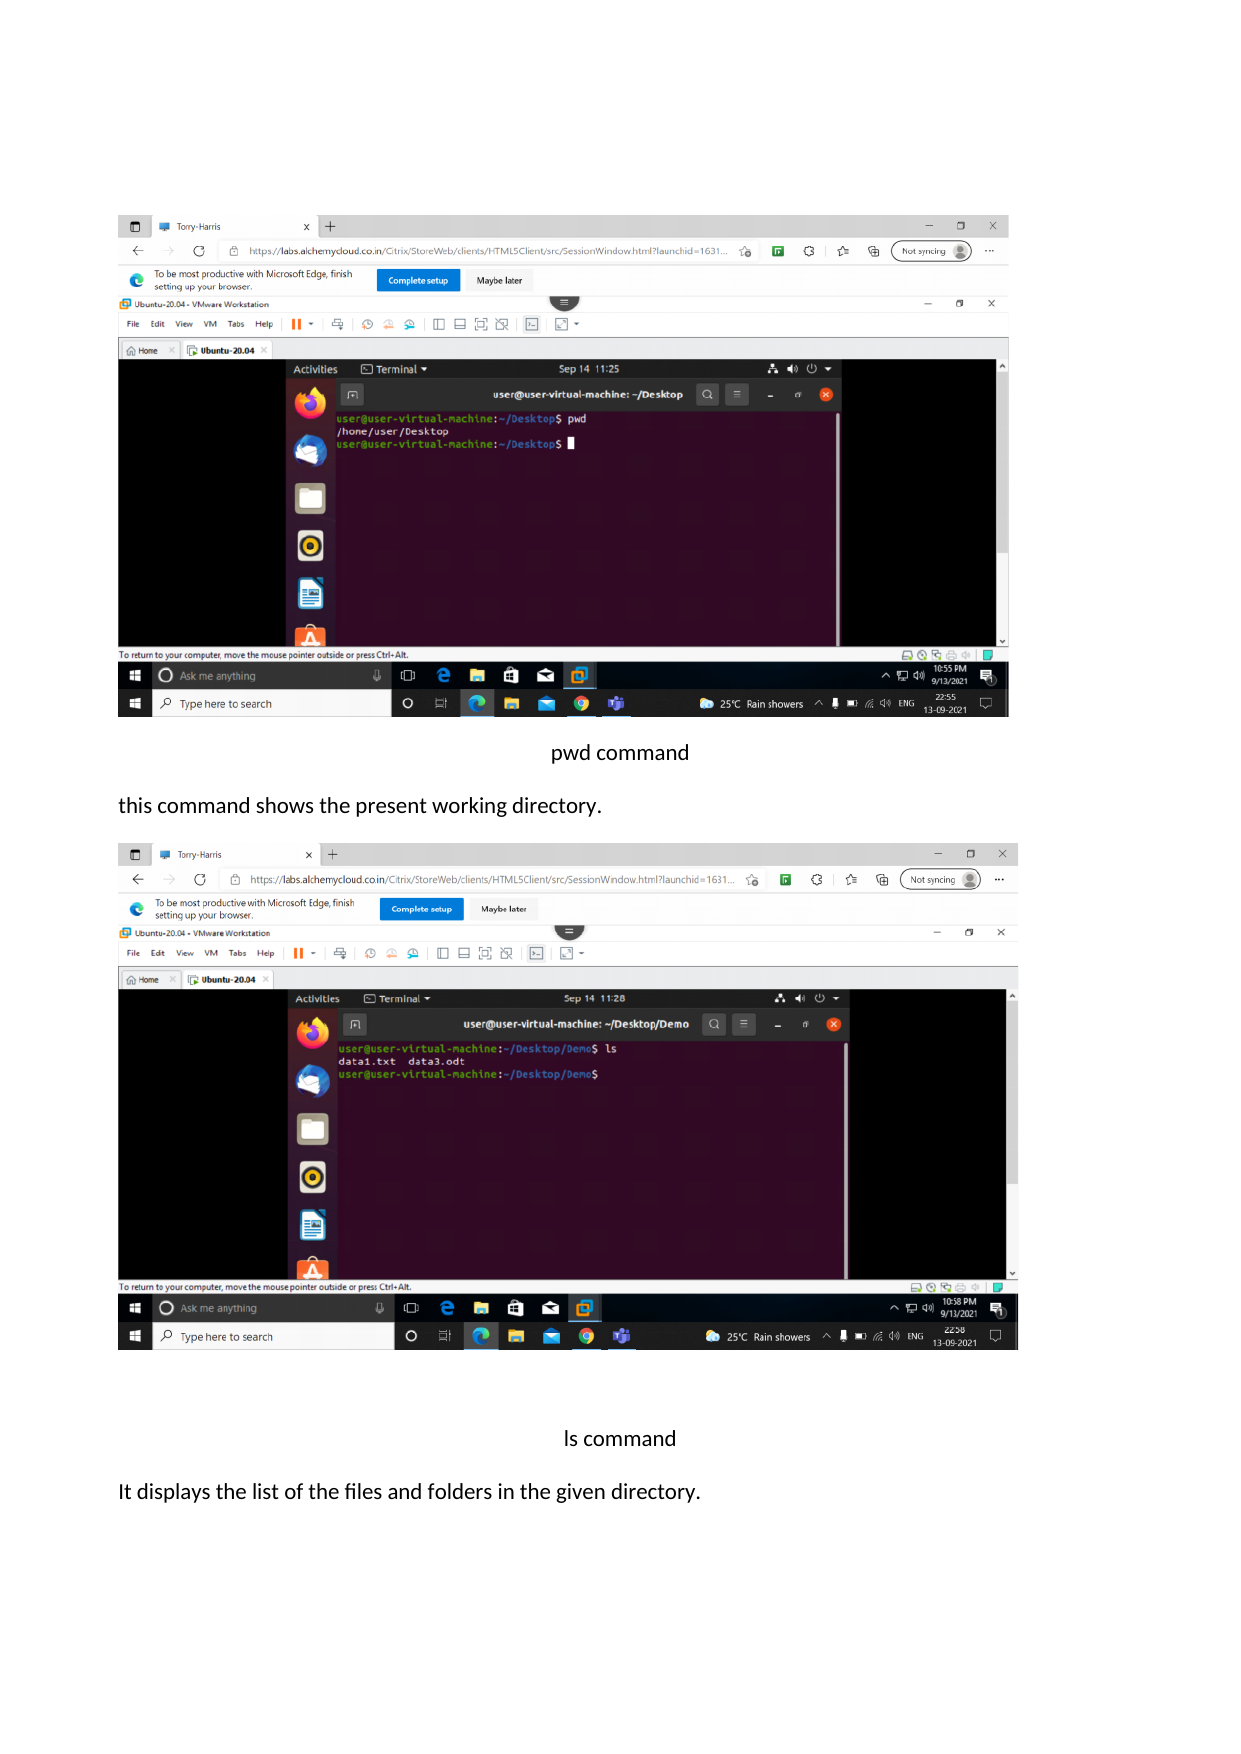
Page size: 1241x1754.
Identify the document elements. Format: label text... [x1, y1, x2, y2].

text pwd command [118, 738, 1122, 766]
text this command shows the present working directory. [118, 791, 1122, 819]
text ls command [118, 1424, 1122, 1452]
text It displays the list of the files and folders in the given directory. [118, 1477, 1122, 1505]
